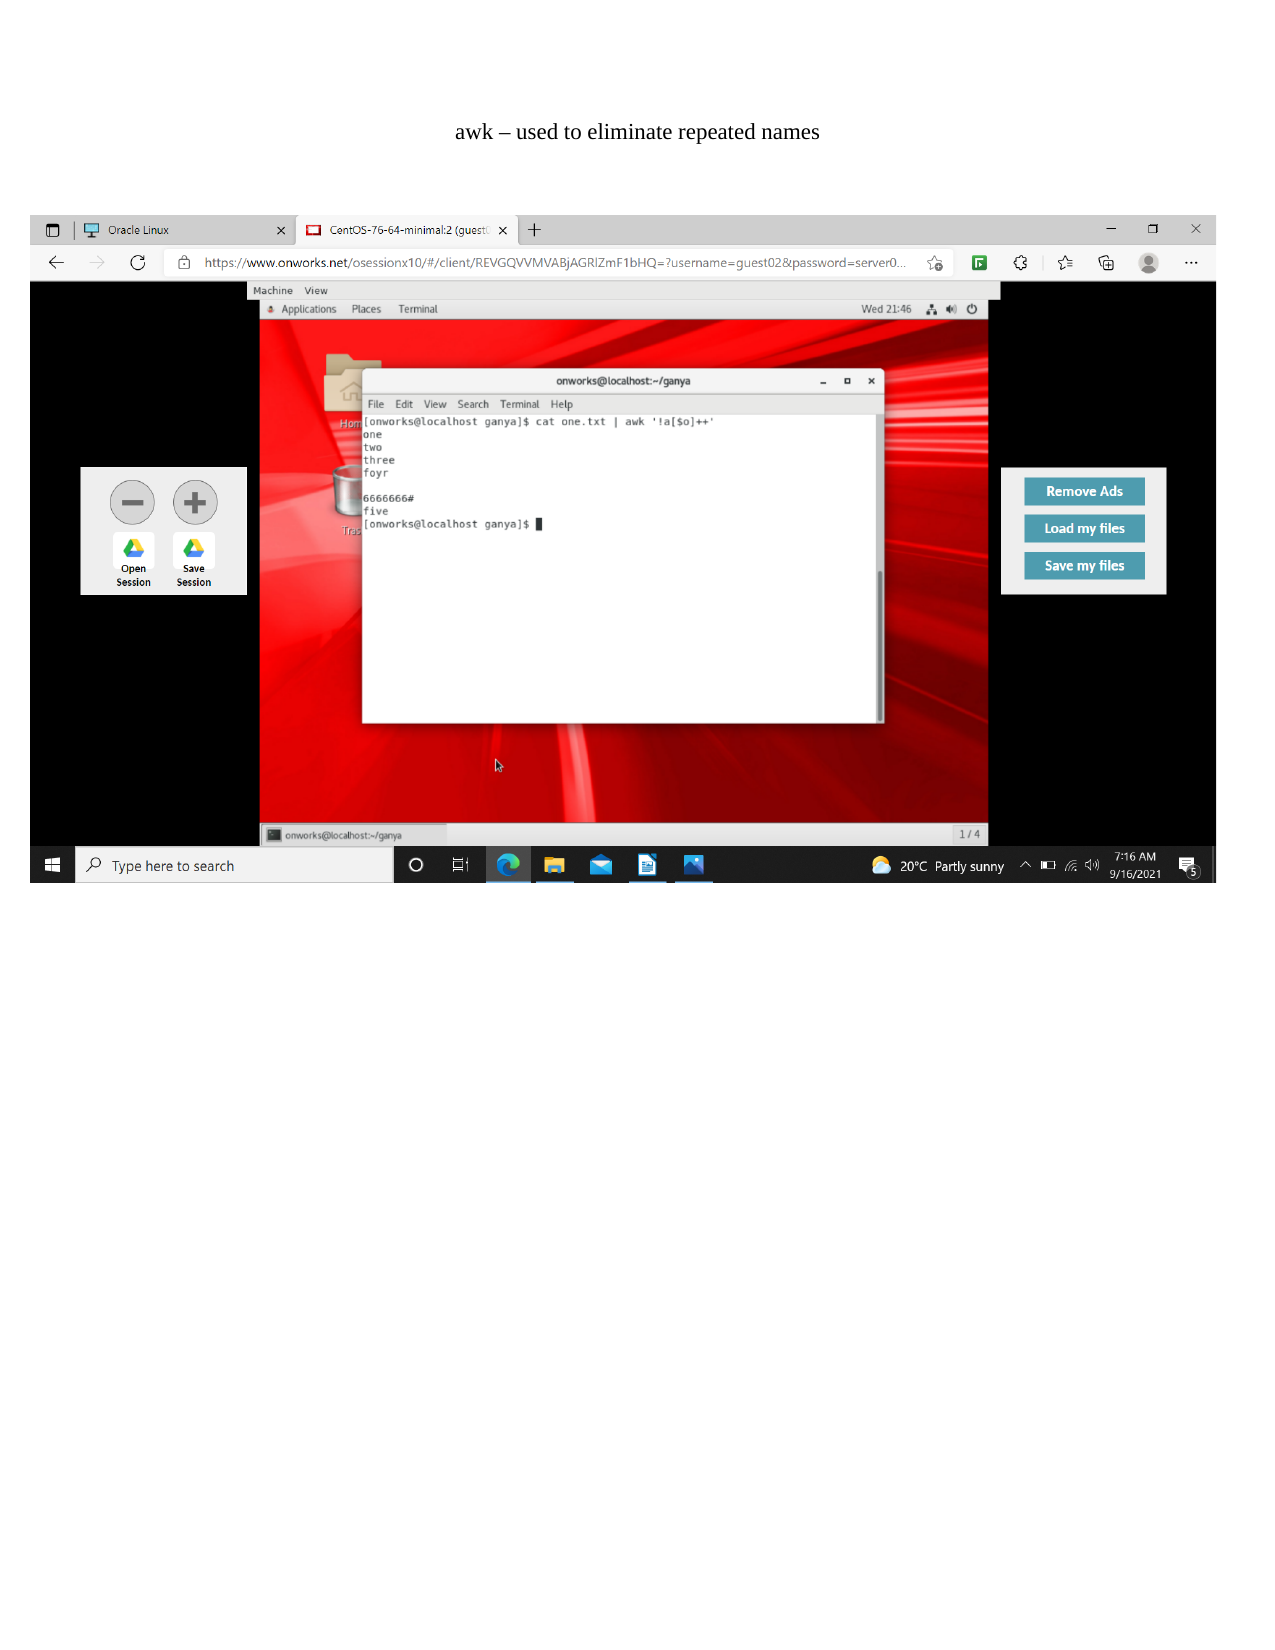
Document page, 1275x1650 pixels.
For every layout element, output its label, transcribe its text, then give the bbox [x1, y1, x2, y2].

text awk – used to eliminate repeated names [118, 118, 1157, 144]
